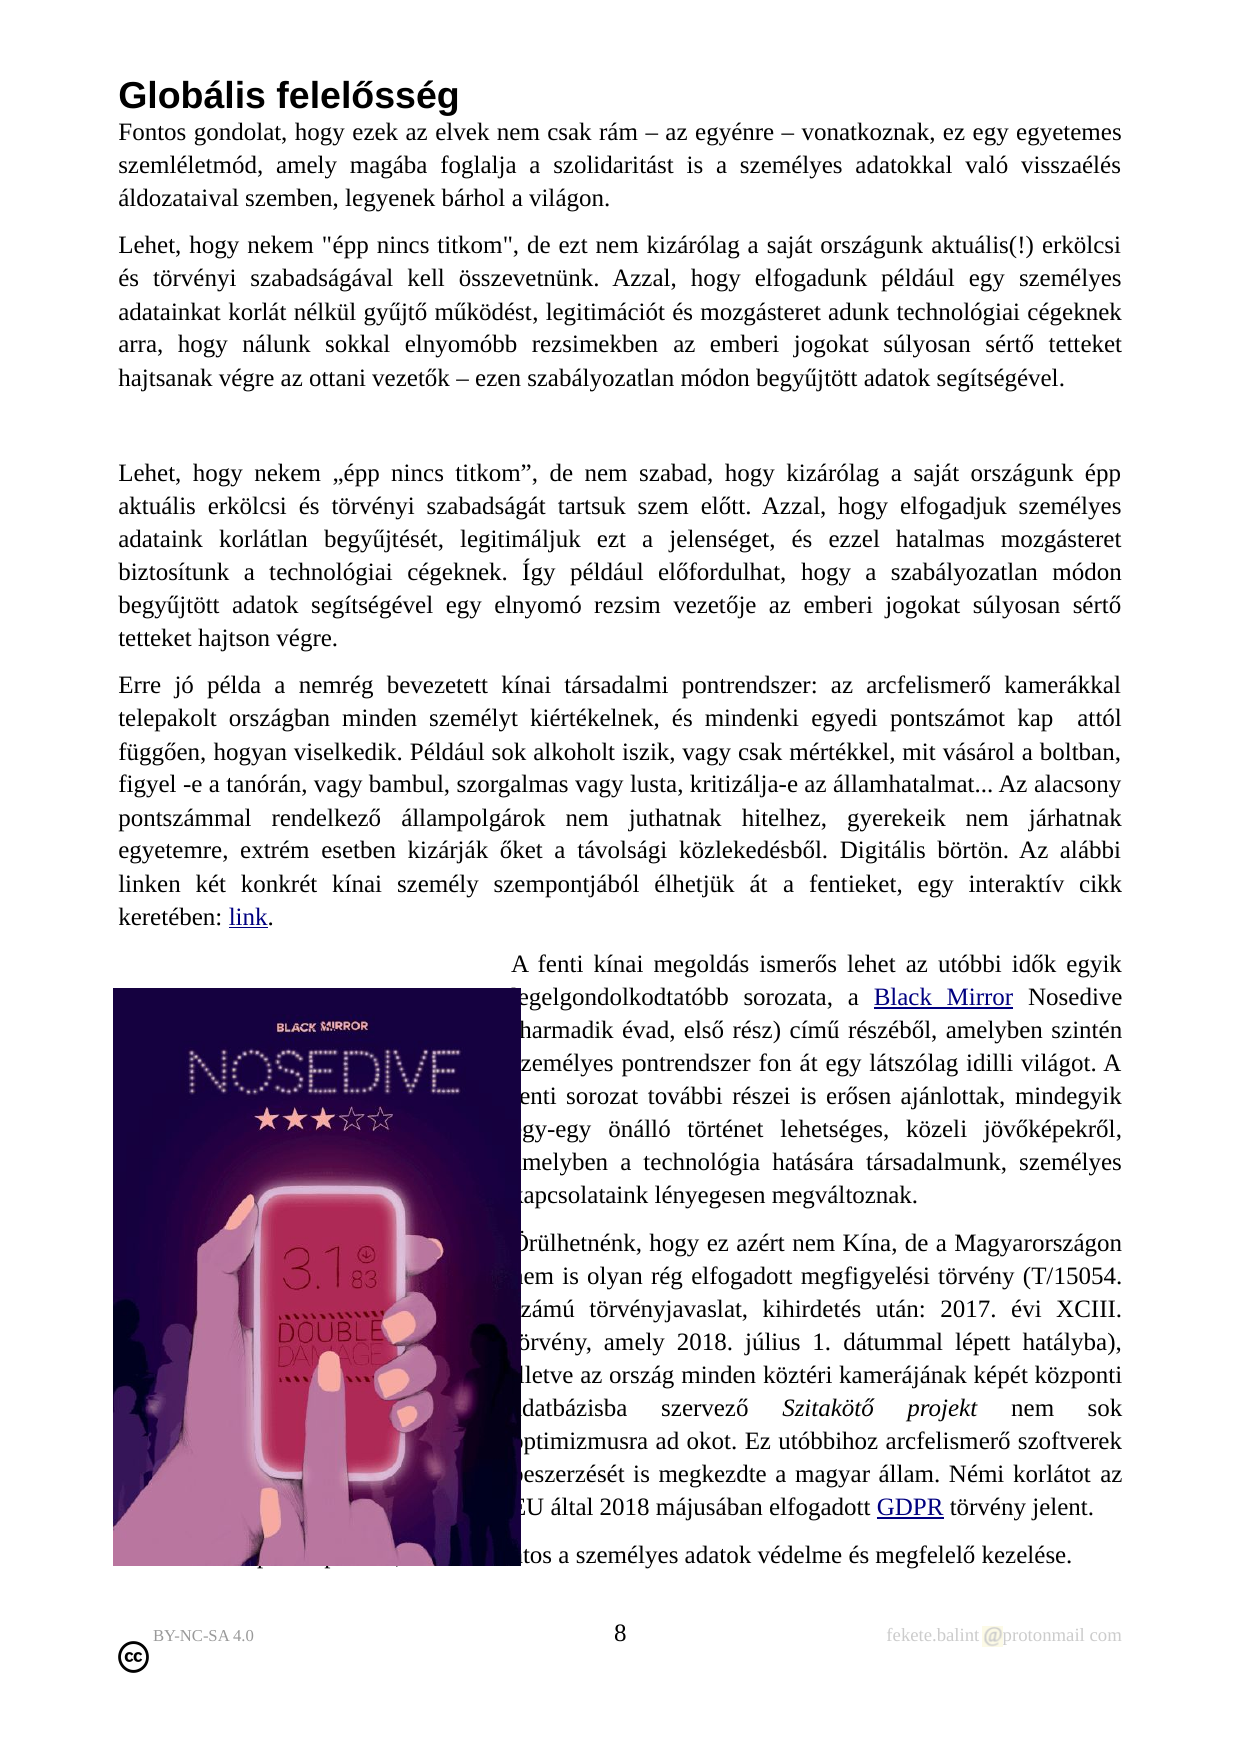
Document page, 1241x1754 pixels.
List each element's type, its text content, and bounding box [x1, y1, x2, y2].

subtitle Globális felelősség [118, 74, 1122, 117]
text Örülhetnénk, hogy ez azért nem Kína, de a Magyarországon nem is olyan rég elfogadott megfigyelési törvény (T/15054. számú törvényjavaslat, kihirdetés után: 2017. évi XCIII. törvény, amely 2018. július 1. dátummal lépett hatályba), illetve az ország minden köztéri kamerájának képét központi adatbázisba szervező Szitakötő projekt nem sok optimizmusra ad okot. Ez utóbbihoz arcfelismerő szoftverek beszerzését is megkezdte a magyar állam. Némi korlátot az EU által 2018 májusában elfogadott GDPR törvény jelent. [521, 1228, 1122, 1521]
text Fontos gondolat, hogy ezek az elvek nem csak rám – az egyénre – vonatkoznak, ez egy egyetemes szemléletmód, amely magába foglalja a szolidaritást is a személyes adatokkal való visszaélés áldozataival szemben, legyenek bárhol a világon. [118, 117, 1122, 212]
picture [118, 1641, 149, 1673]
text Erre jó példa a nemrég bevezetett kínai társadalmi pontrendszer: az arcfelismerő kamerákkal telepakolt országban minden személyt kiértékelnek, és mindenki egyedi pontszámot kap attól függően, hogyan viselkedik. Például sok alkoholt iszik, vagy csak mértékkel, mit vásárol a boltban, figyel -e a tanórán, vagy bambul, szorgalmas vagy lusta, kritizálja-e az államhatalmat... Az alacsony pontszámmal rendelkező állampolgárok nem juthatnak hitelhez, gyerekeik nem járhatnak egyetemre, extrém esetben kizárják őket a távolsági közlekedésből. Digitális börtön. Az alábbi linken két konkrét kínai személy szempontjából élhetjük át a fentieket, egy interaktív cikk keretében: link. [118, 671, 1122, 930]
picture [982, 1626, 1003, 1647]
picture [113, 988, 521, 1566]
text Lehet, hogy nekem „épp nincs titkom”, de nem szabad, hogy kizárólag a saját országunk épp aktuális erkölcsi és törvényi szabadságát tartsuk szem előtt. Azzal, hogy elfogadjuk személyes adataink korlátlan begyűjtését, legitimáljuk ezt a jelenséget, és ezzel hatalmas mozgásteret biztosítunk a technológiai cégeknek. Így például előfordulhat, hogy a szabályozatlan módon begyűjtött adatok segítségével egy elnyomó rezsim vezetője az emberi jogokat súlyosan sértő tetteket hajtson végre. [118, 458, 1122, 652]
text Lehet, hogy nekem "épp nincs titkom", de ezt nem kizárólag a saját országunk aktuális(!) erkölcsi és törvényi szabadságával kell összevetnünk. Azzal, hogy elfogadunk például egy személyes adatainkat korlát nélkül gyűjtő működést, legitimációt és mozgásteret adunk technológiai cégeknek arra, hogy nálunk sokkal elnyomóbb rezsimekben az emberi jogokat súlyosan sértő tetteket hajtsanak végre az ottani vezetők – ezen szabályozatlan módon begyűjtött adatok segítségével. [118, 231, 1122, 391]
text A fenti kínai megoldás ismerős lehet az utóbbi idők egyik legelgondolkodtatóbb sorozata, a Black Mirror Nosedive (harmadik évad, első rész) című részéből, amelyben szintén személyes pontrendszer fon át egy látszólag idilli világot. A fenti sorozat további részei is erősen ajánlottak, mindegyik egy-egy önálló történet lehetséges, közeli jövőképekről, amelyben a technológia hatására társadalmunk, személyes kapcsolataink lényegesen megváltoznak. [113, 949, 1122, 1209]
text Most lássunk pár alapvetést, miért is fontos a személyes adatok védelme és megfelelő kezelése. [328, 1540, 1122, 1568]
text Forrás: imdb.com [113, 965, 511, 988]
